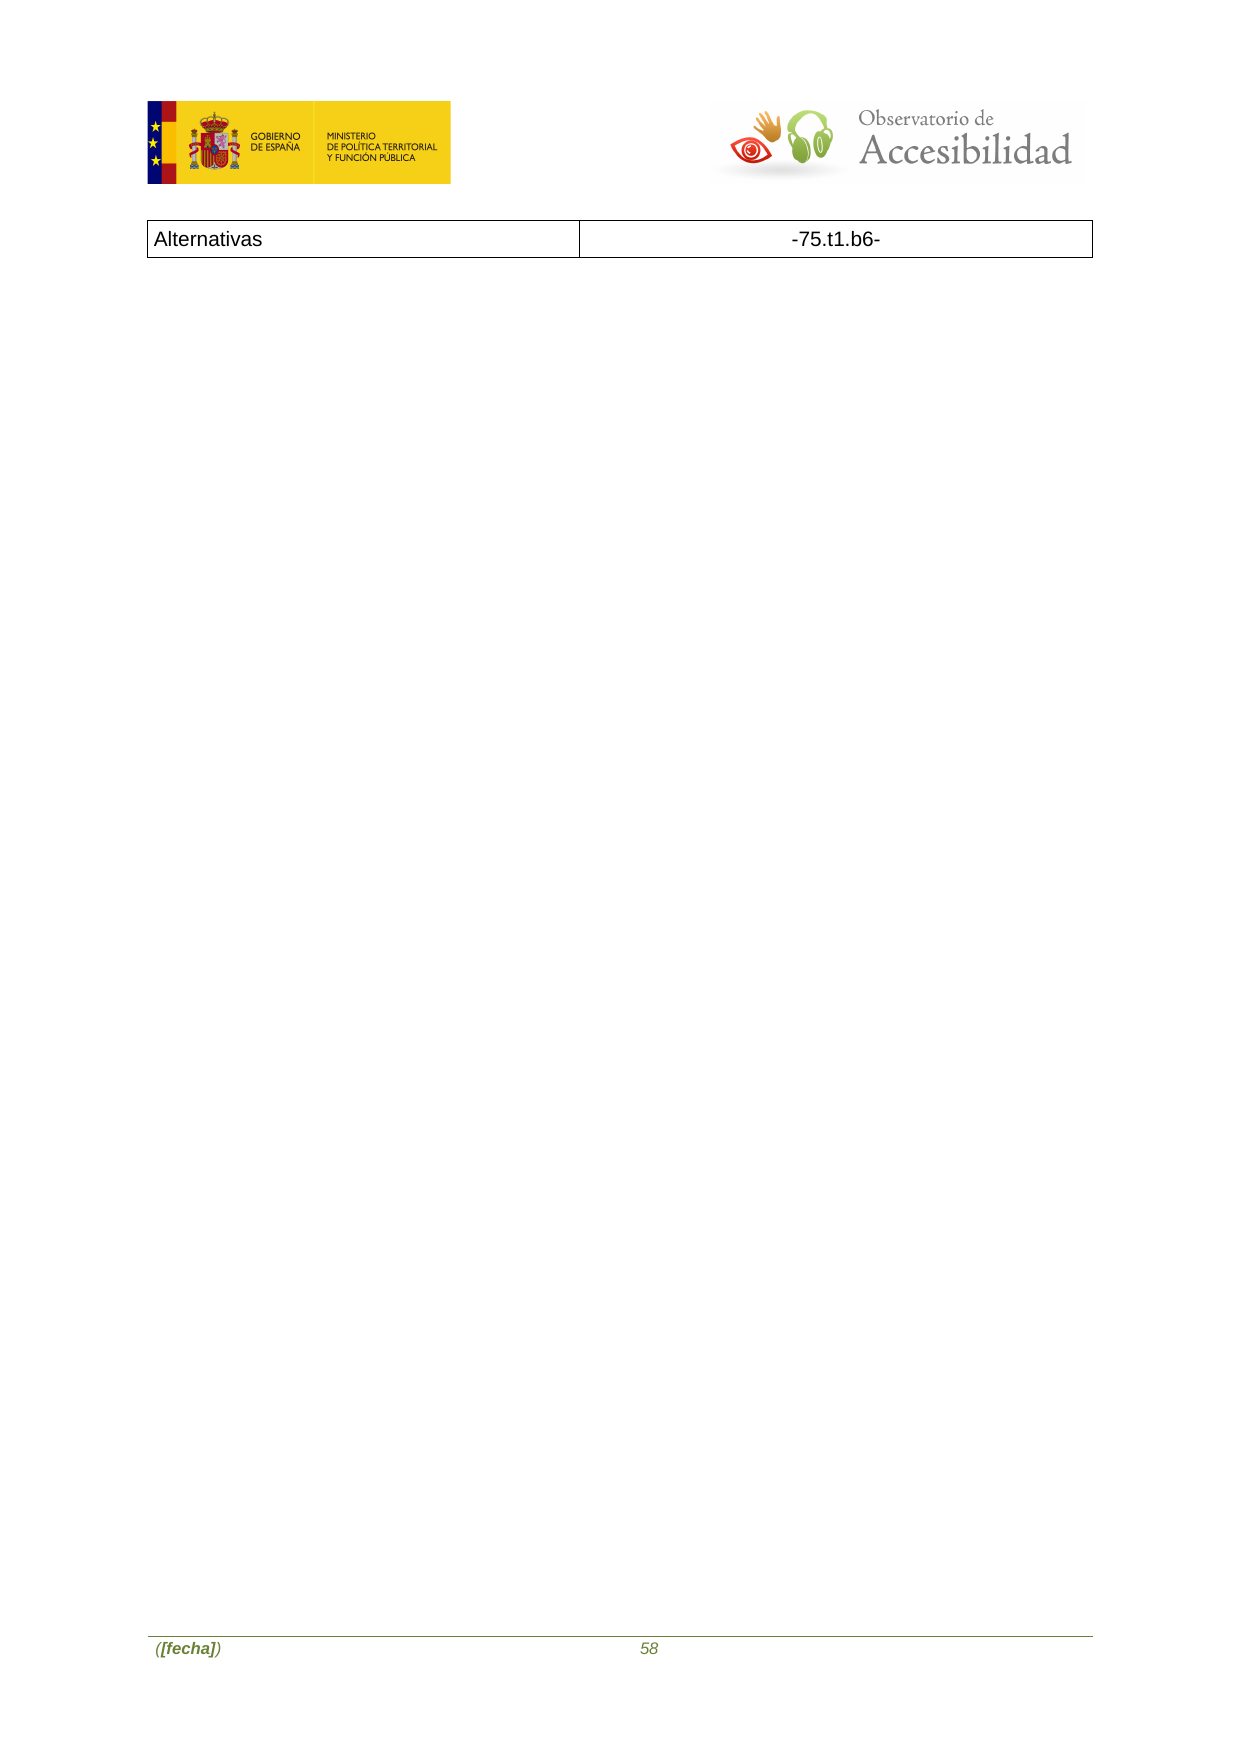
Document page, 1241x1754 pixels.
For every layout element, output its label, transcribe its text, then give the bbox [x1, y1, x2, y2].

table_cell Alternativas [148, 221, 579, 257]
picture [147, 101, 451, 184]
picture [710, 101, 1086, 184]
table_cell -75.t1.b6- [580, 221, 1092, 257]
